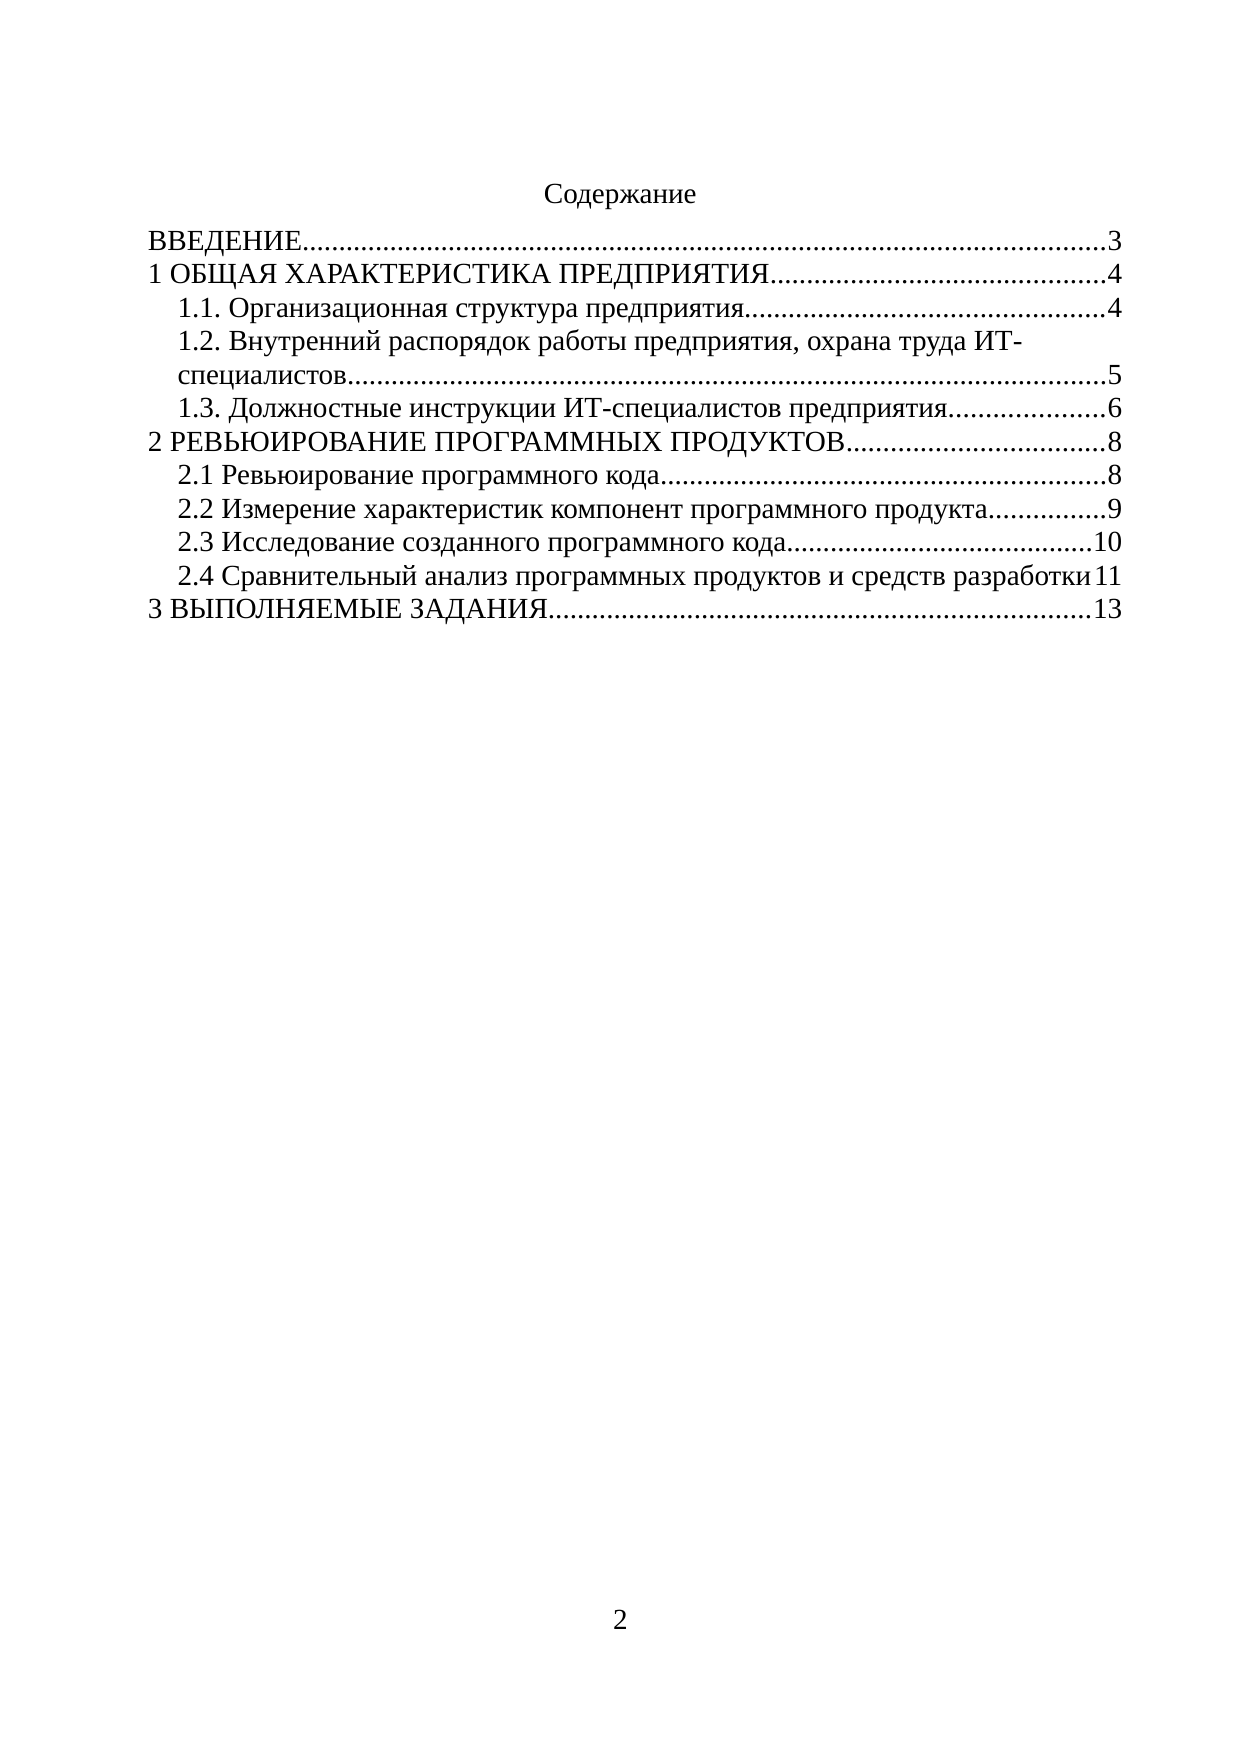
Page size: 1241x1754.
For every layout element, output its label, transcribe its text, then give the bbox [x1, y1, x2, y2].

text 1.3. Должностные инструкции ИТ-специалистов предприятия 6 [177, 390, 1122, 424]
text 2 РЕВЬЮИРОВАНИЕ ПРОГРАММНЫХ ПРОДУКТОВ 8 [148, 424, 1122, 457]
text 1.2. Внутренний распорядок работы предприятия, охрана труда ИТ-специалистов 5 [177, 323, 1122, 390]
text 3 ВЫПОЛНЯЕМЫЕ ЗАДАНИЯ 13 [148, 592, 1122, 625]
text 2.1 Ревьюирование программного кода 8 [177, 457, 1122, 491]
text ВВЕДЕНИЕ 3 [148, 223, 1122, 256]
text 2.2 Измерение характеристик компонент программного продукта 9 [177, 491, 1122, 524]
text 2.4 Сравнительный анализ программных продуктов и средств разработки 11 [177, 558, 1122, 592]
subtitle Содержание [118, 177, 1122, 210]
text 2.3 Исследование созданного программного кода 10 [177, 524, 1122, 558]
text 1 ОБЩАЯ ХАРАКТЕРИСТИКА ПРЕДПРИЯТИЯ 4 [148, 256, 1122, 290]
text 1.1. Организационная структура предприятия 4 [177, 290, 1122, 323]
